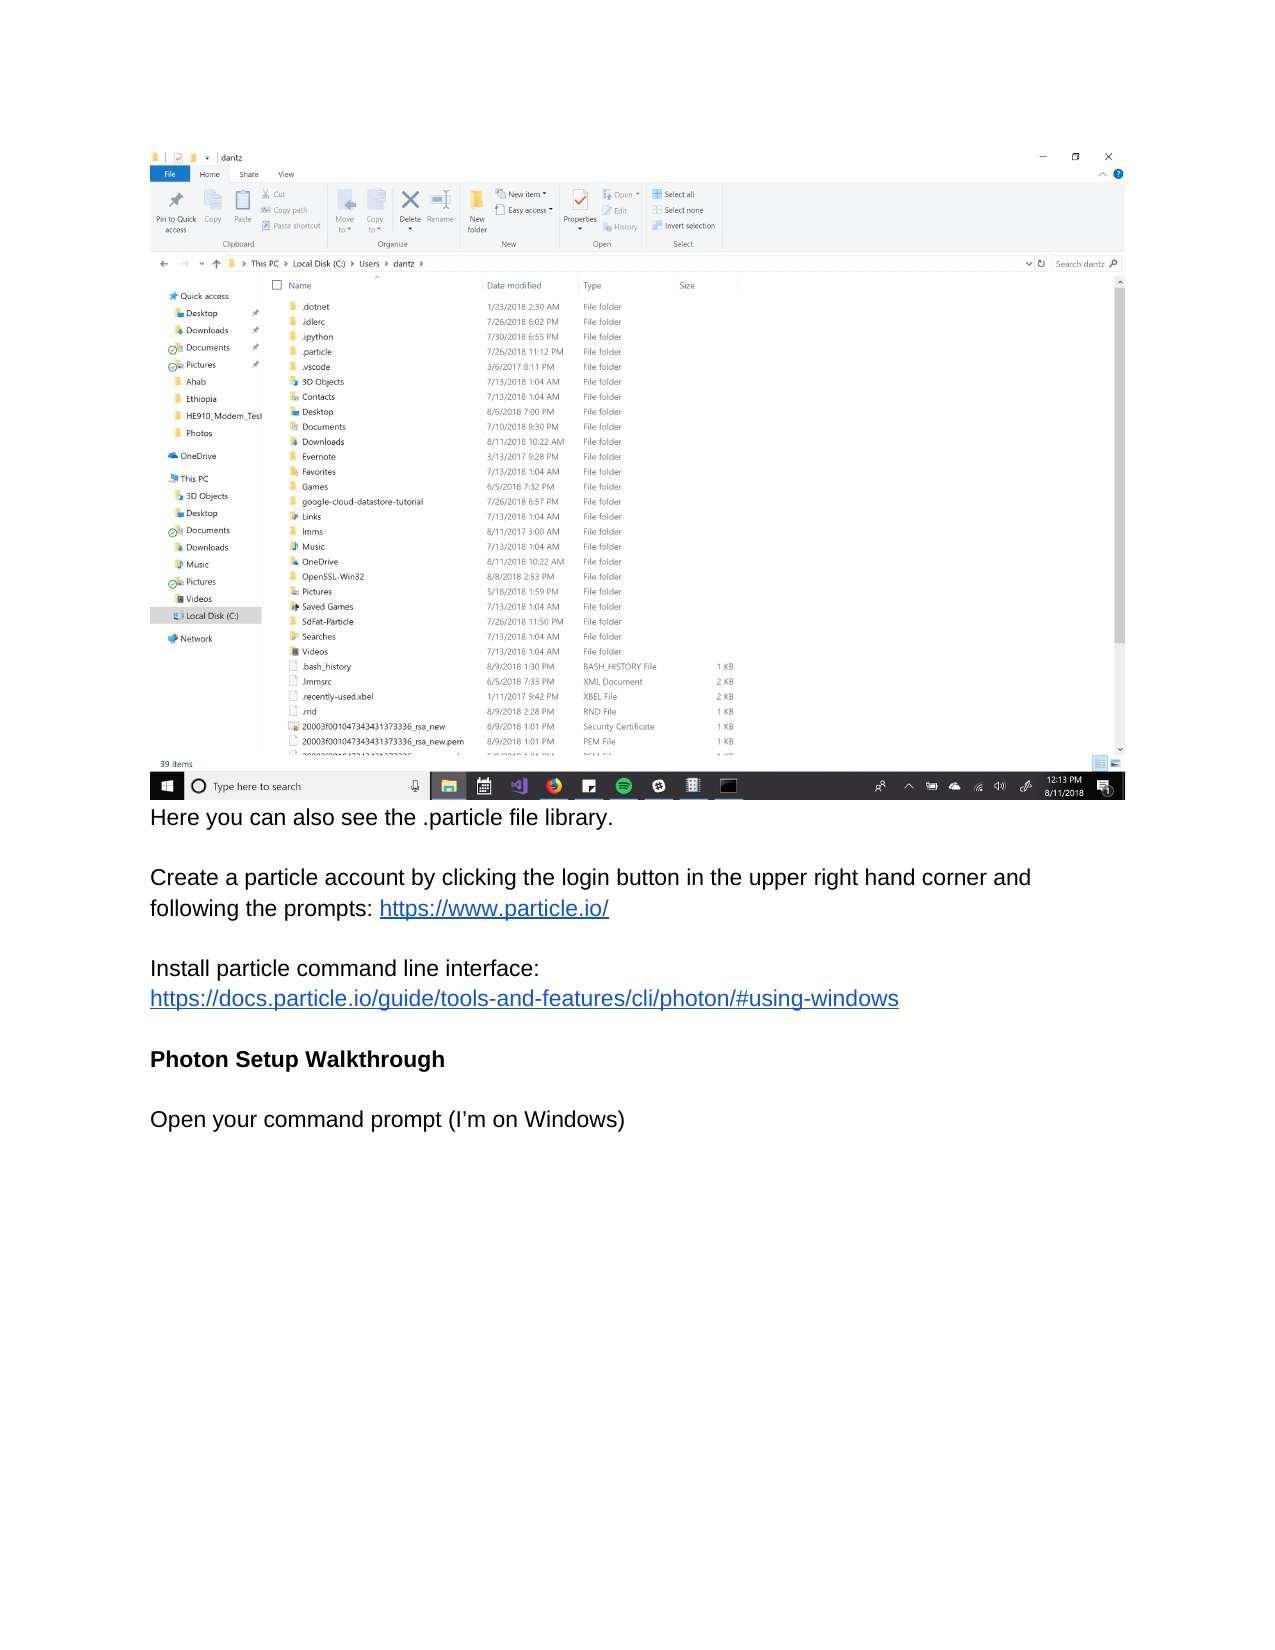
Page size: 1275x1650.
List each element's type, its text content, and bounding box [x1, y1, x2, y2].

text Create a particle account by clicking the login button in the upper right hand corner and following the prompts: https://www.particle.io/ [150, 864, 1125, 921]
picture [150, 150, 1125, 800]
text Photon Setup Walkthrough [150, 1046, 1125, 1072]
text Install particle command line interface: https://docs.particle.io/guide/tools-and-features/cli/photon/#using-windows [150, 955, 1125, 1011]
text Here you can also see the .particle file library. [150, 804, 1125, 830]
text Open your command prompt (I’m on Windows) [150, 1106, 1125, 1132]
